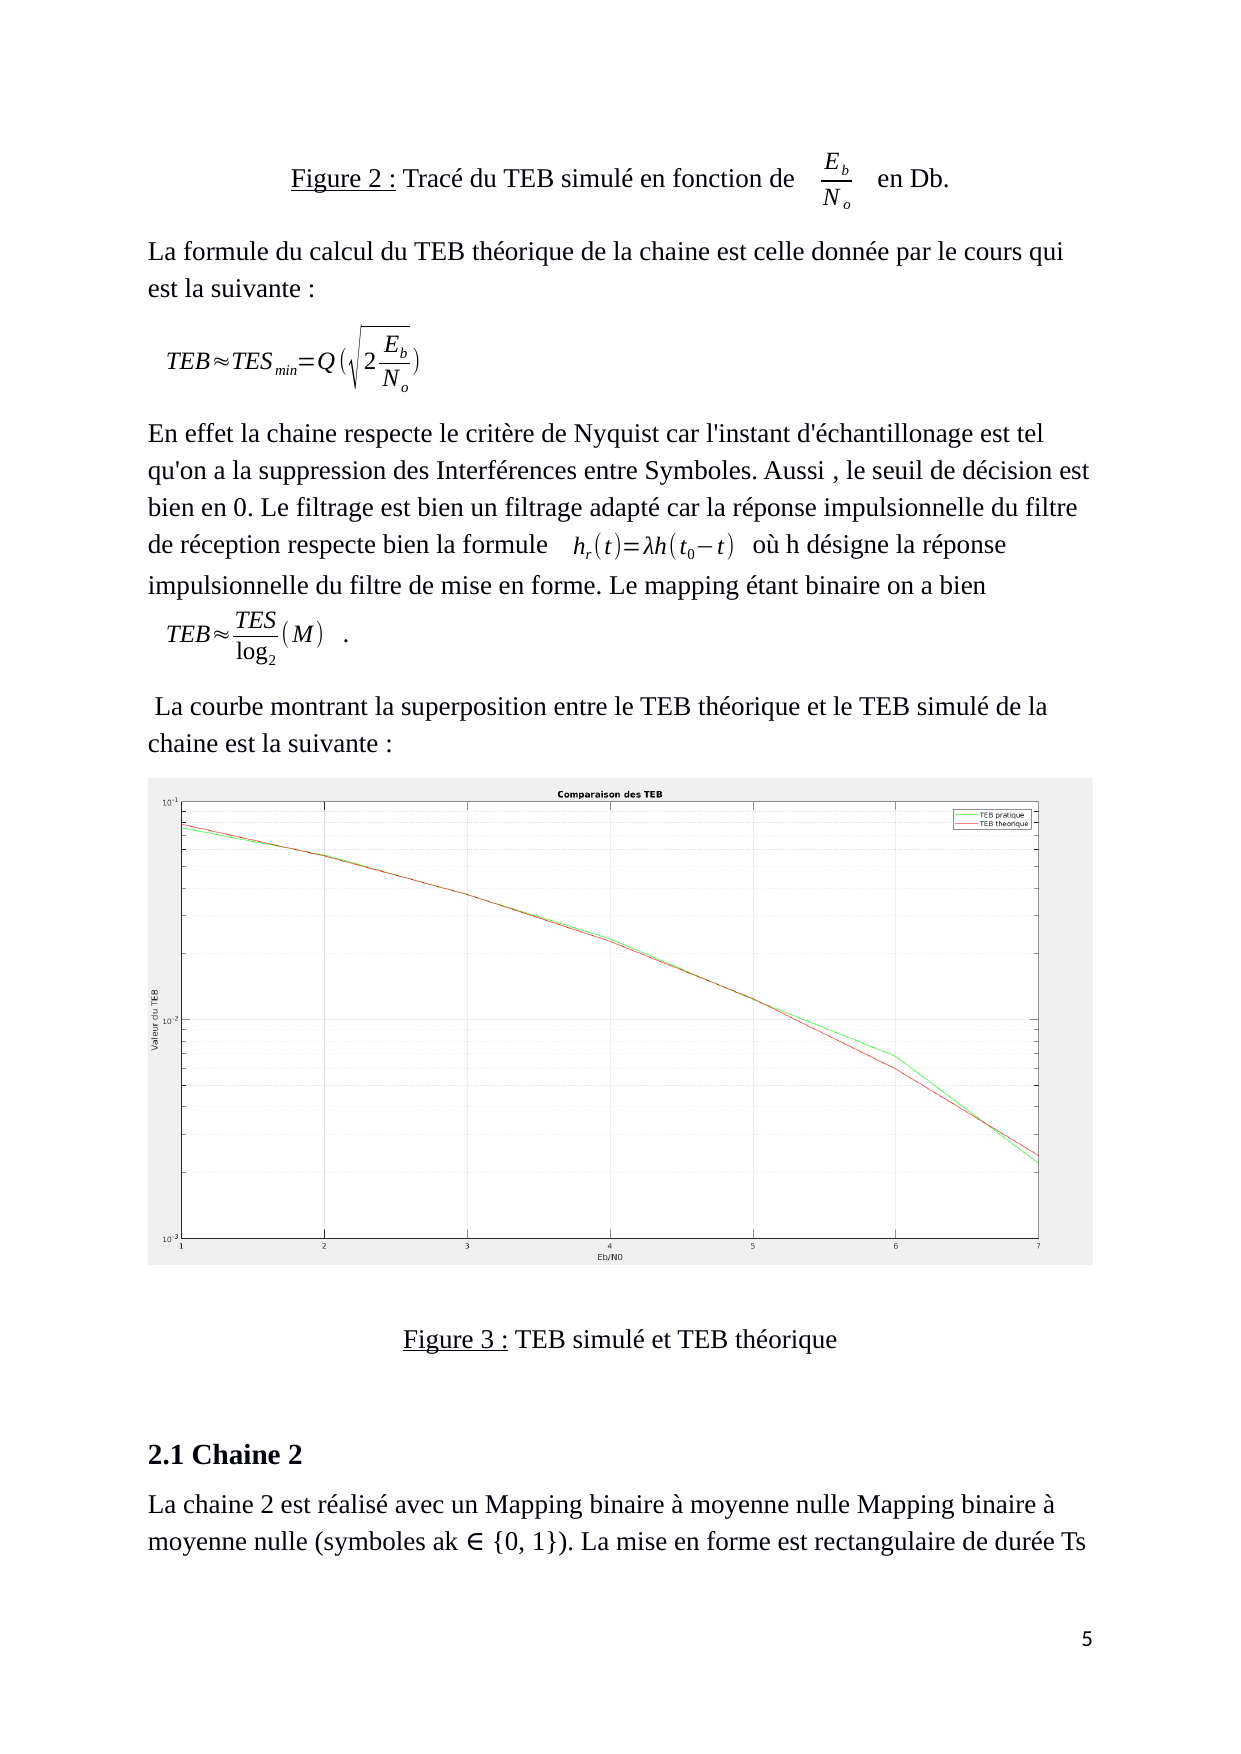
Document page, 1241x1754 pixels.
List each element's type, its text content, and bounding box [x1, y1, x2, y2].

text Figure 3 : TEB simulé et TEB théorique [148, 1323, 1093, 1354]
text La formule du calcul du TEB théorique de la chaine est celle donnée par le cours qui est la suivante : [148, 235, 1093, 303]
text La chaine 2 est réalisé avec un Mapping binaire à moyenne nulle Mapping binaire à moyenne nulle (symboles ak ∈ {0, 1}). La mise en forme est rectangulaire de durée Ts [148, 1488, 1093, 1556]
subtitle 2.1 Chaine 2 [148, 1437, 1093, 1470]
text Figure 2 : Tracé du TEB simulé en fonction de en Db. [148, 148, 1093, 214]
text La courbe montrant la superposition entre le TEB théorique et le TEB simulé de la chaine est la suivante : [148, 690, 1093, 758]
text En effet la chaine respecte le critère de Nyquist car l'instant d'échantillonage est tel qu'on a la suppression des Interférences entre Symboles. Aussi , le seuil de décision est bien en 0. Le filtrage est bien un filtrage adapté car la réponse impulsionnelle du filtre de réception respecte bien la formule où h désigne la réponse impulsionnelle du filtre de mise en forme. Le mapping étant binaire on a bien . [148, 417, 1093, 669]
picture [147, 778, 1093, 1265]
